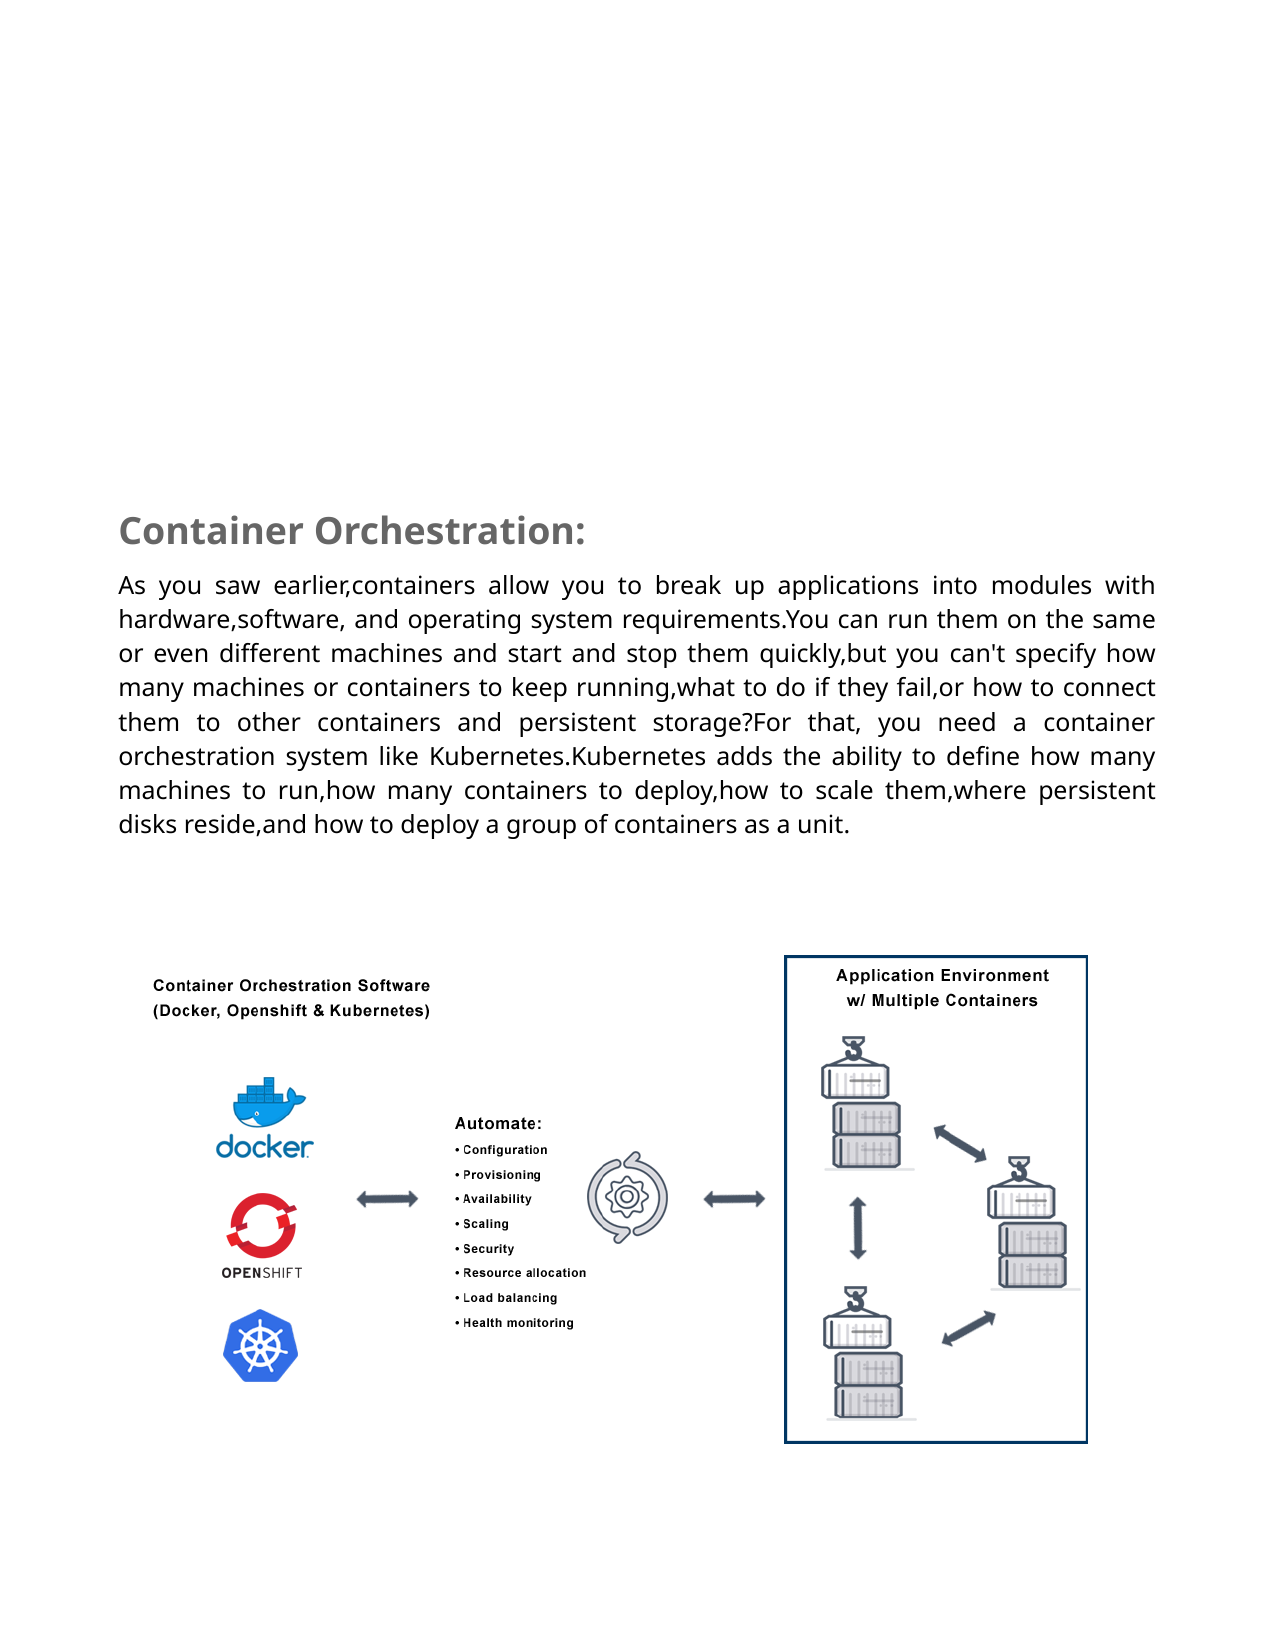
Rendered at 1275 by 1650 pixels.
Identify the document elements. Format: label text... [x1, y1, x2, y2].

picture [118, 890, 1157, 1492]
subtitle Container Orchestration: [118, 504, 1157, 555]
text As you saw earlier,containers allow you to break up applications into modules with hardware,software, and operating system requirements.You can run them on the same or even different machines and start and stop them quickly,but you can't specify how many machines or containers to keep running,what to do if they fail,or how to connect them to other containers and persistent storage?For that, you need a container orchestration system like Kubernetes.Kubernetes adds the ability to define how many machines to run,how many containers to deploy,how to scale them,where persistent disks reside,and how to deploy a group of containers as a unit. [118, 568, 1157, 840]
